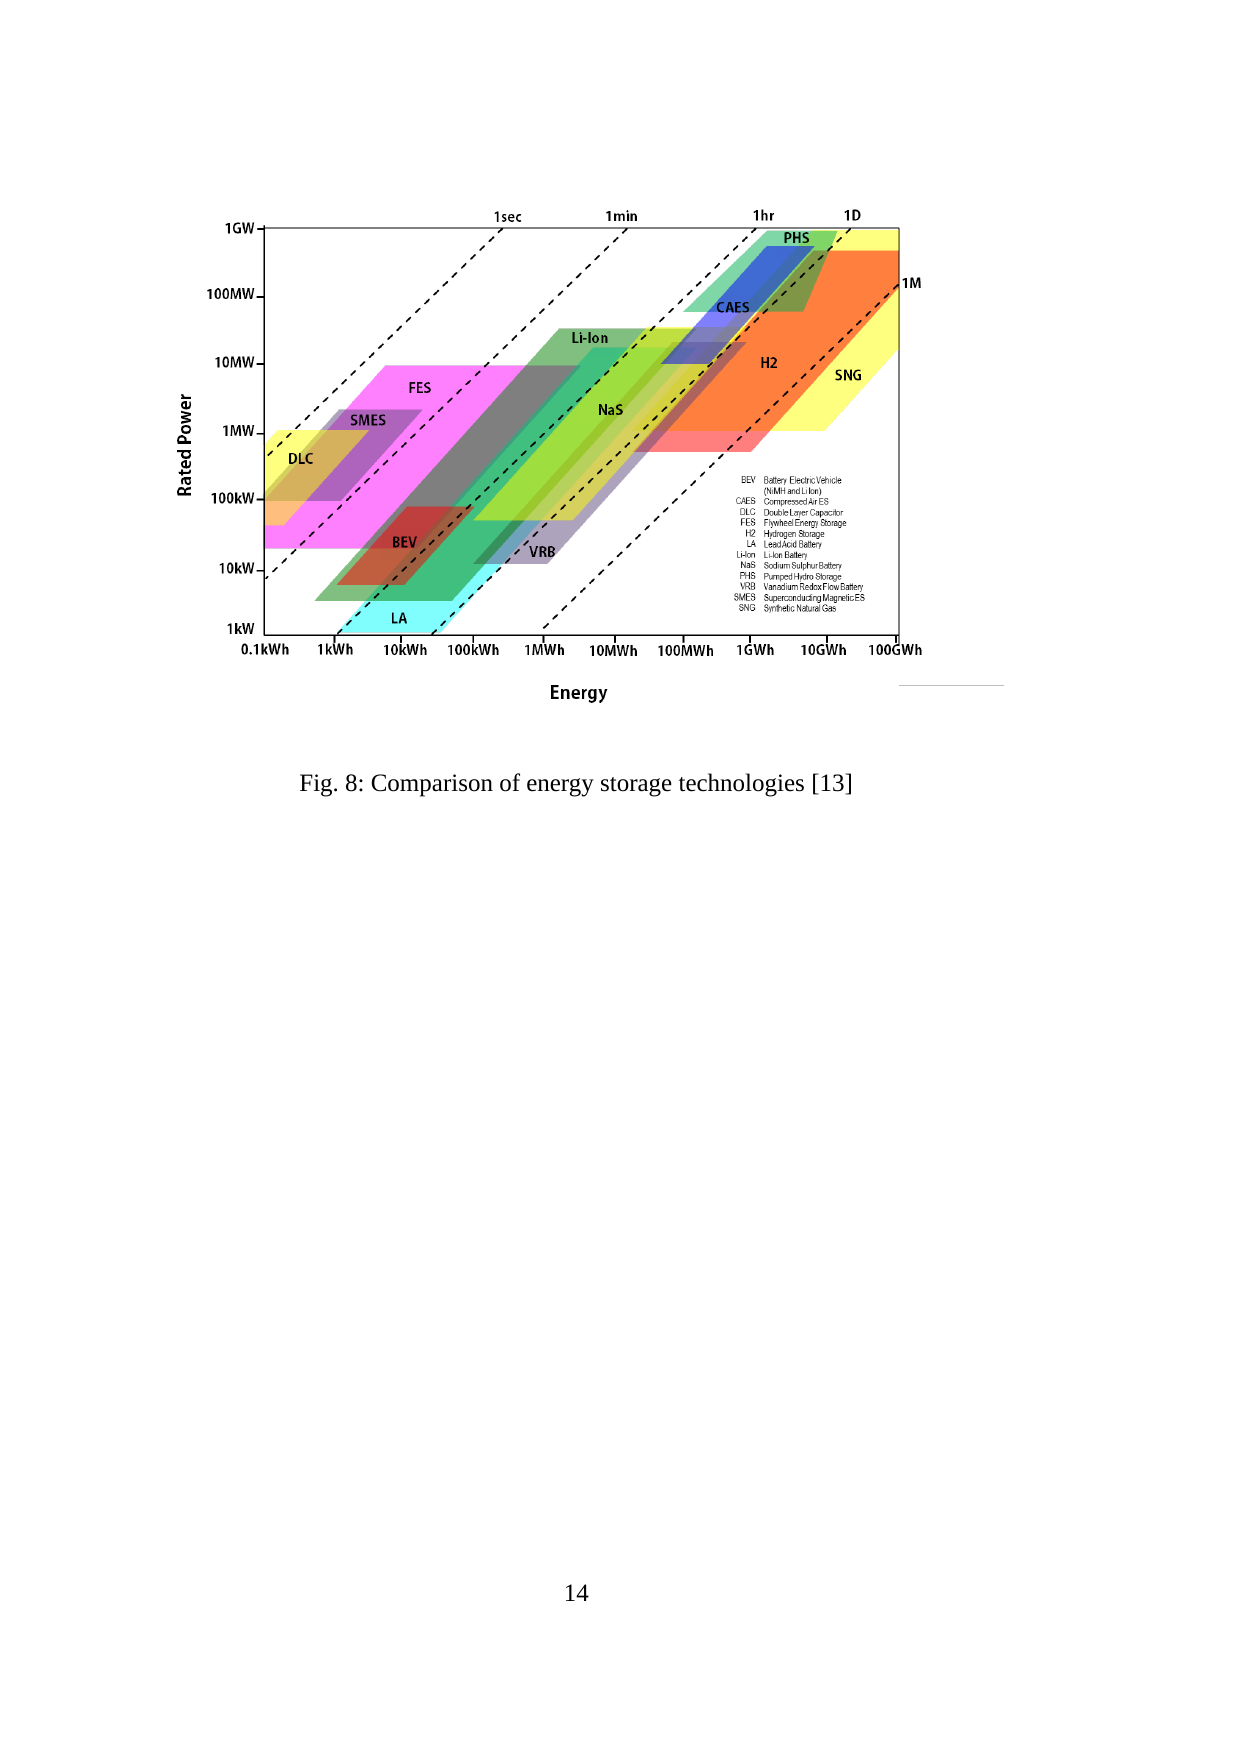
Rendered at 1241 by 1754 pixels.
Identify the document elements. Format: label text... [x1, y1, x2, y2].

picture [147, 160, 1005, 714]
text Fig. 8: Comparison of energy storage technologies [13] [148, 768, 1004, 797]
